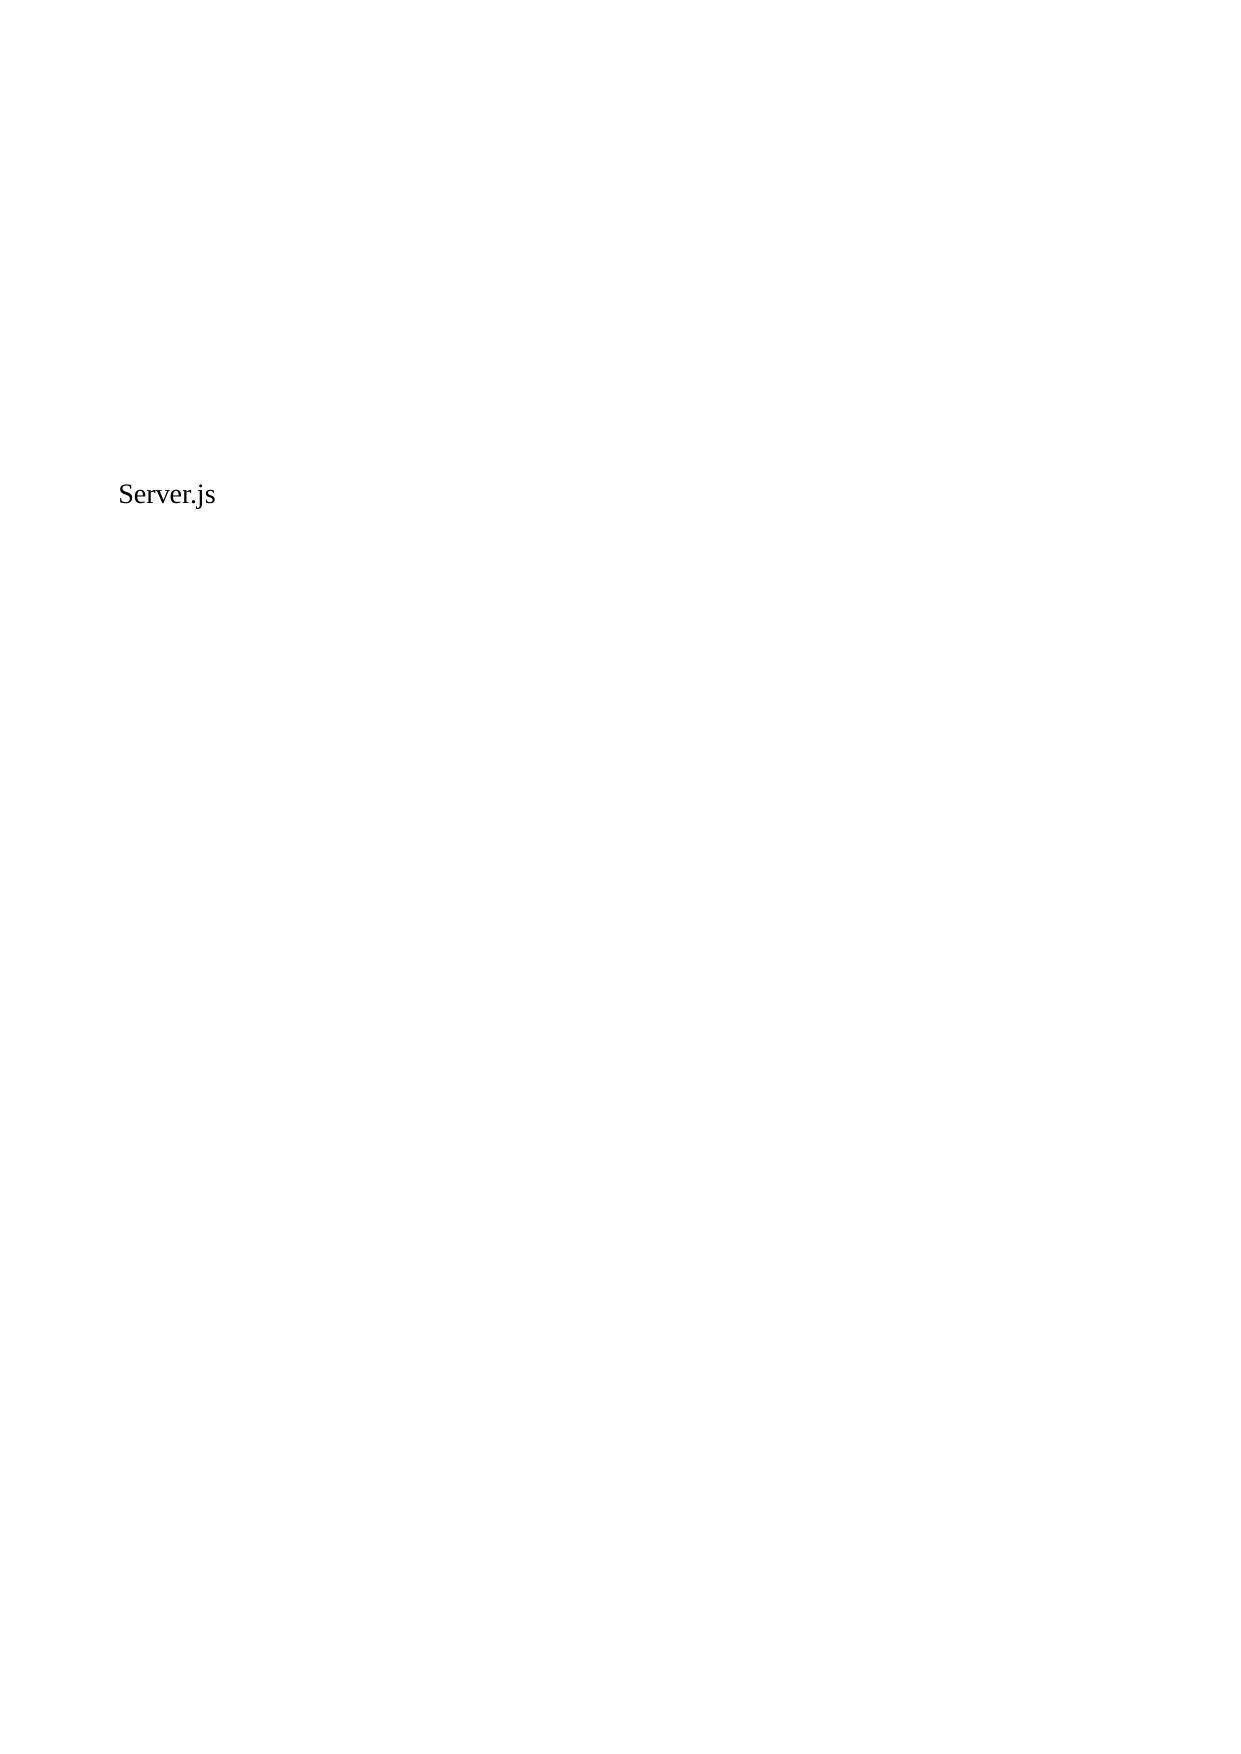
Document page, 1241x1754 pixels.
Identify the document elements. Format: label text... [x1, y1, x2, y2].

text Server.js [118, 477, 1122, 510]
